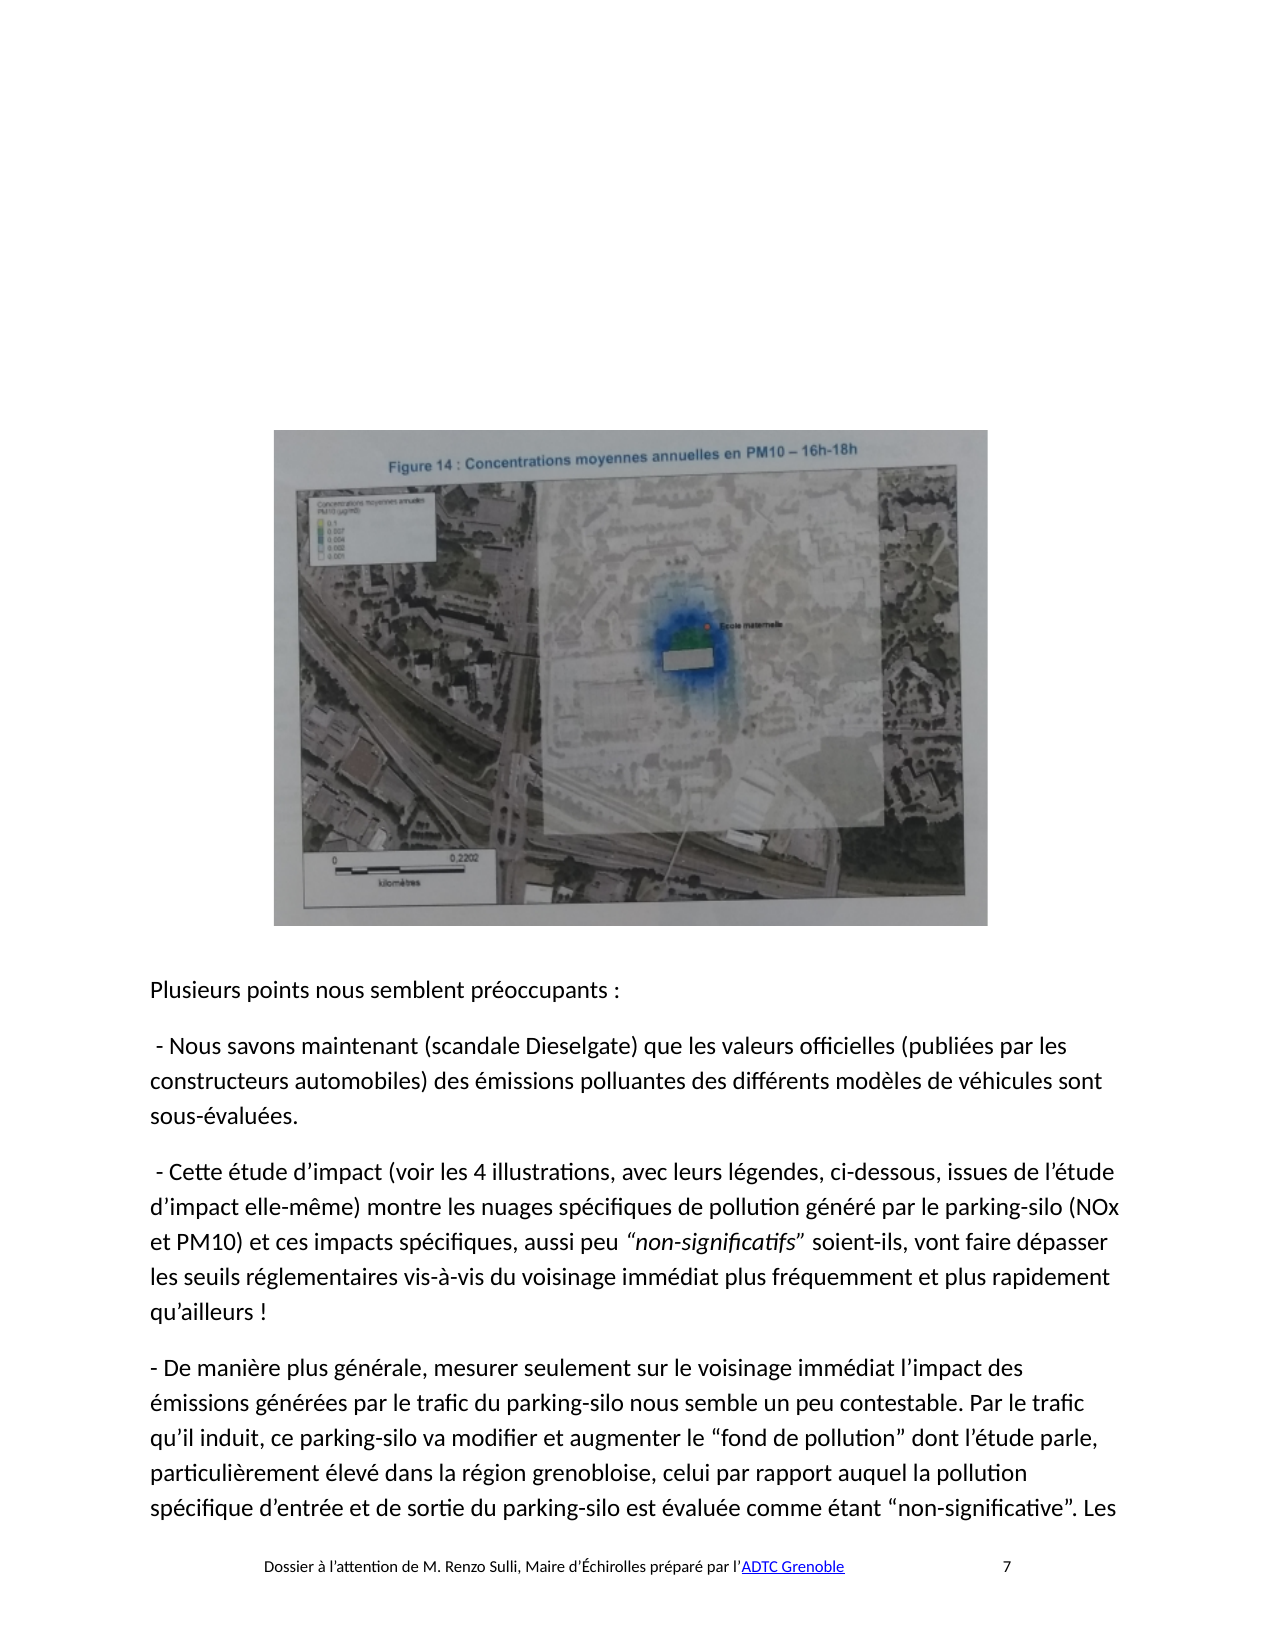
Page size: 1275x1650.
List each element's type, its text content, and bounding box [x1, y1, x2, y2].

text - Cette étude d’impact (voir les 4 illustrations, avec leurs légendes, ci-dessous, issues de l’étude d’impact elle-même) montre les nuages spécifiques de pollution généré par le parking-silo (NOx et PM10) et ces impacts spécifiques, aussi peu “non-significatifs” soient-ils, vont faire dépasser les seuils réglementaires vis-à-vis du voisinage immédiat plus fréquemment et plus rapidement qu’ailleurs ! [150, 1156, 1125, 1327]
text Plusieurs points nous semblent préoccupants : [150, 974, 1125, 1005]
text - De manière plus générale, mesurer seulement sur le voisinage immédiat l’impact des émissions générées par le trafic du parking-silo nous semble un peu contestable. Par le trafic qu’il induit, ce parking-silo va modifier et augmenter le “fond de pollution” dont l’étude parle, particulièrement élevé dans la région grenobloise, celui par rapport auquel la pollution spécifique d’entrée et de sortie du parking-silo est évaluée comme étant “non-significative”. Les [150, 1352, 1125, 1523]
text - Nous savons maintenant (scandale Dieselgate) que les valeurs officielles (publiées par les constructeurs automobiles) des émissions polluantes des différents modèles de véhicules sont sous-évaluées. [150, 1030, 1125, 1131]
picture [273, 430, 988, 926]
